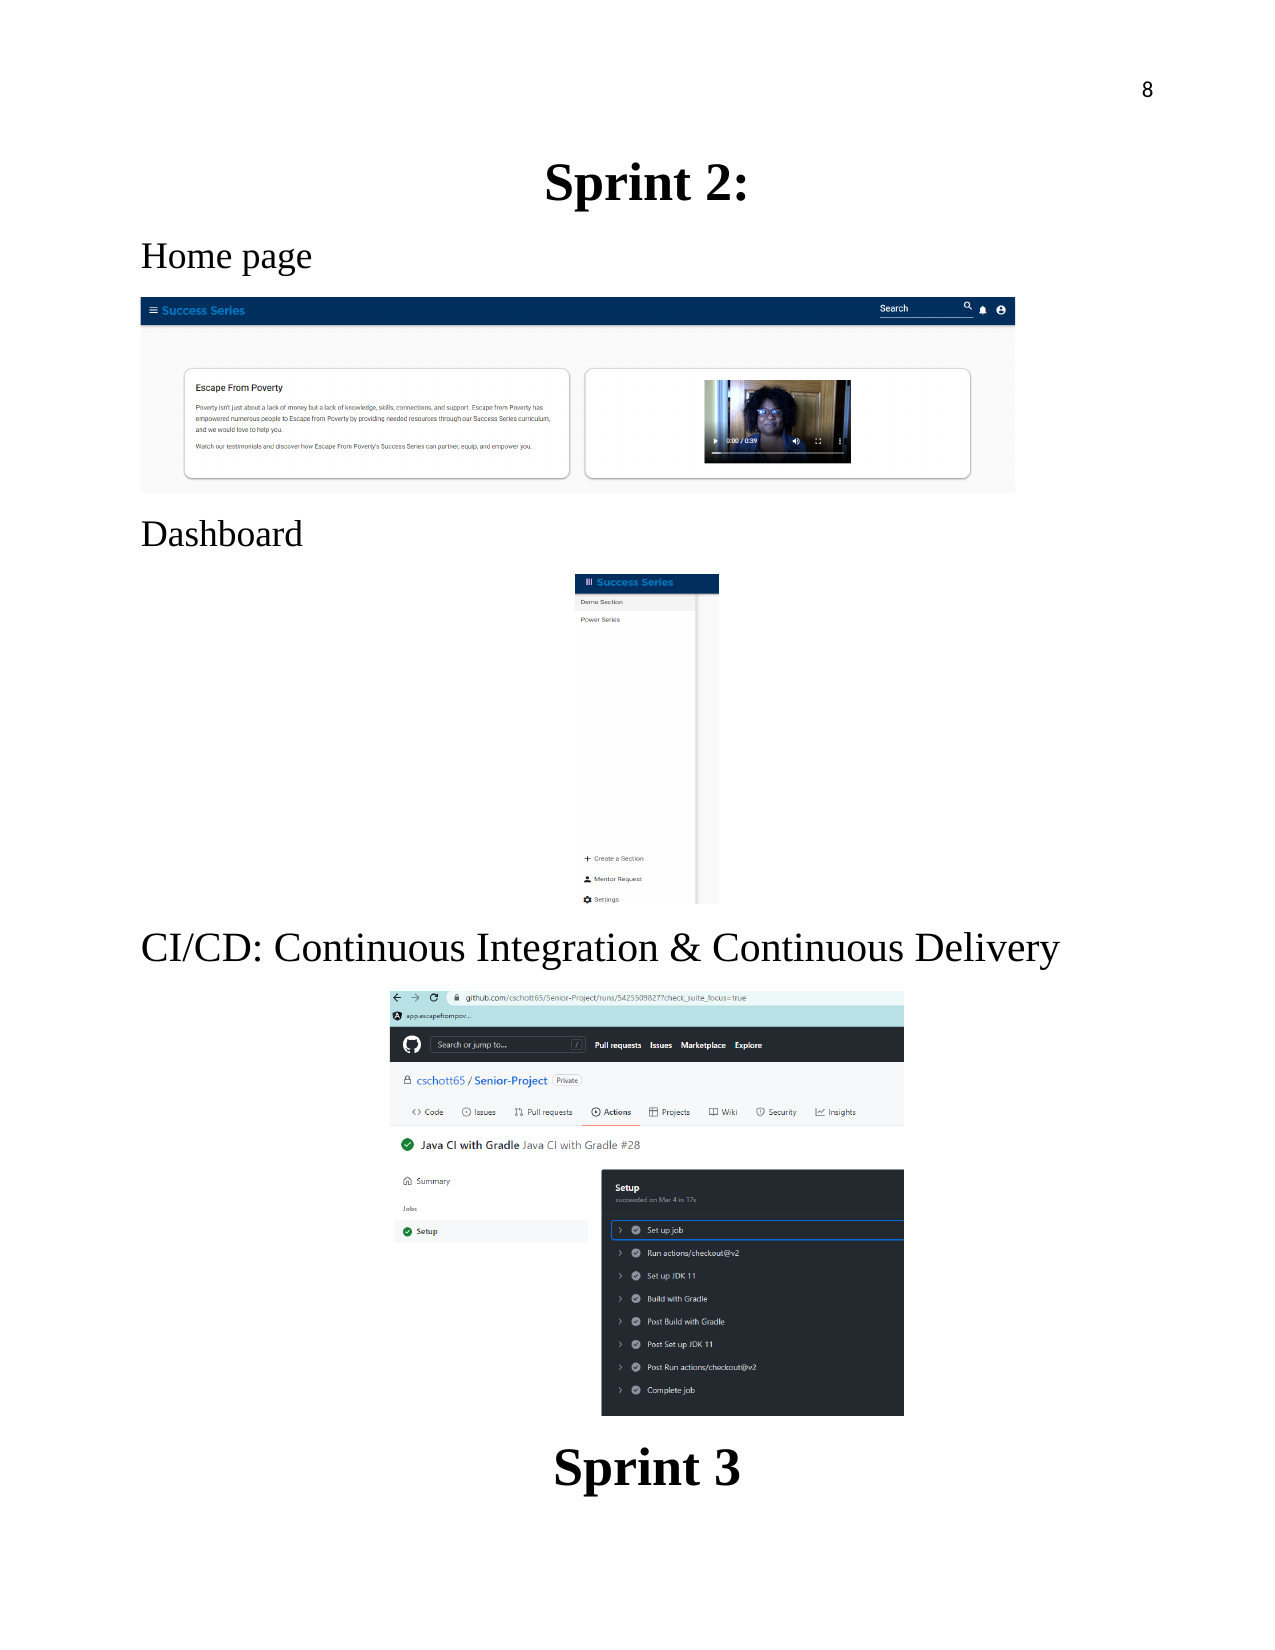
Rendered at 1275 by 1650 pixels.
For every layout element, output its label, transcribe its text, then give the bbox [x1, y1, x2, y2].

text CI/CD: Continuous Integration & Continuous Delivery [141, 923, 1153, 971]
text Sprint 3 [141, 1434, 1153, 1497]
text Home page [141, 234, 1153, 277]
text Sprint 2: [141, 150, 1153, 212]
picture [140, 297, 1016, 493]
text Dashboard [141, 511, 1153, 554]
picture [389, 991, 904, 1416]
